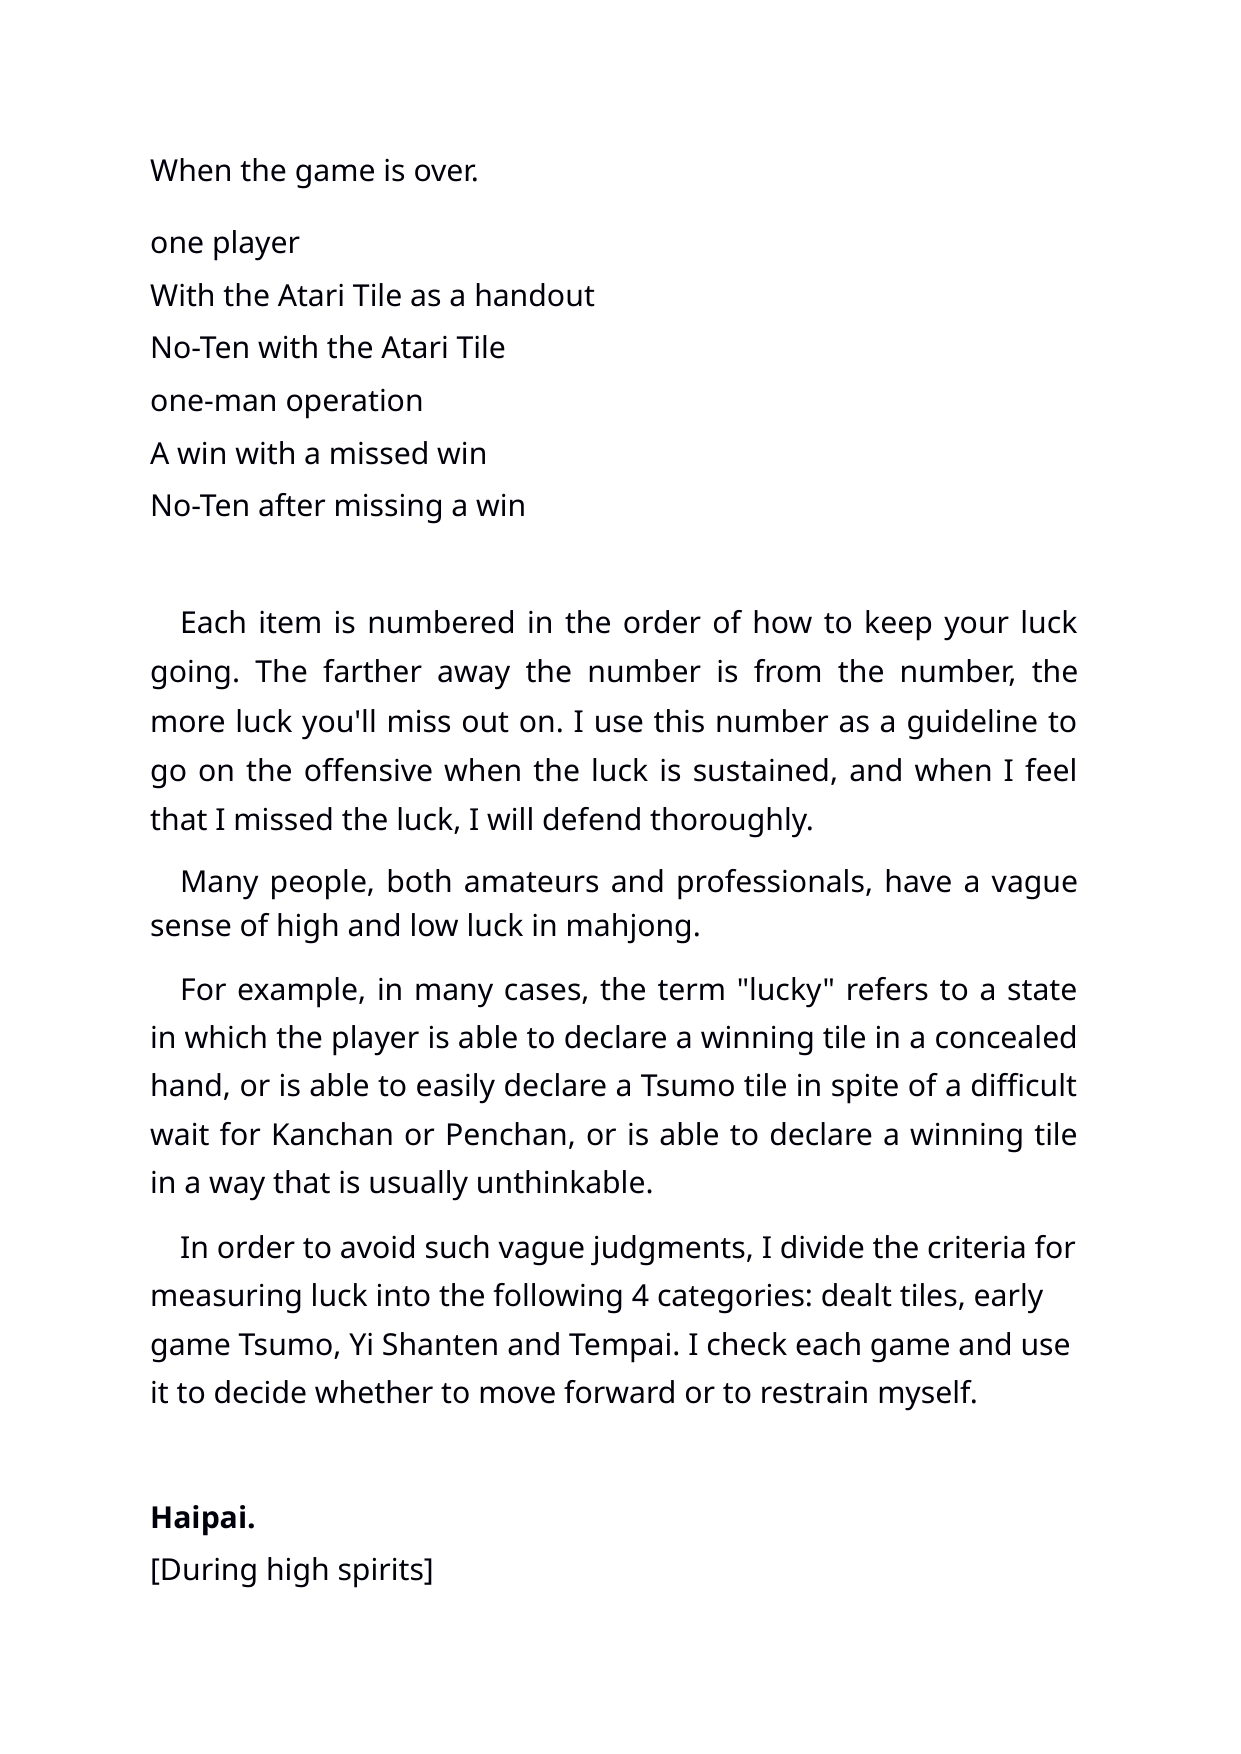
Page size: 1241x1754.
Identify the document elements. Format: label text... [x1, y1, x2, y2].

text No-Ten after missing a win [150, 493, 1090, 523]
text For example, in many cases, the term "lucky" refers to a state in which the player is able to declare a winning tile in a concealed hand, or is able to easily declare a Tsumo tile in spite of a difficult wait for Kanchan or Penchan, or is able to declare a winning tile in a way that is usually unthinkable. [150, 962, 1079, 1203]
text In order to avoid such vague judgments, I divide the criteria for measuring luck into the following 4 categories: dealt tiles, early game Tsumo, Yi Shanten and Tempai. I check each game and use it to decide whether to move forward or to restrain myself. [150, 1220, 1079, 1413]
text A win with a missed win [150, 440, 1090, 470]
text With the Atari Tile as a handout [150, 282, 1090, 312]
text Many people, both amateurs and professionals, have a vague sense of high and low luck in mahjong. [150, 857, 1079, 945]
text When the game is over. [150, 158, 1090, 188]
text [During high spirits] [150, 1557, 1090, 1587]
text Each item is numbered in the order of how to keep your luck going. The farther away the number is from the number, the more luck you'll miss out on. I use this number as a guideline to go on the offensive when the luck is sustained, and when I feel that I missed the luck, I will defend thoroughly. [150, 595, 1079, 840]
text one-man operation [150, 387, 1090, 418]
text one player [150, 229, 1090, 260]
text Haipai. [150, 1504, 1090, 1534]
text No-Ten with the Atari Tile [150, 335, 1090, 365]
